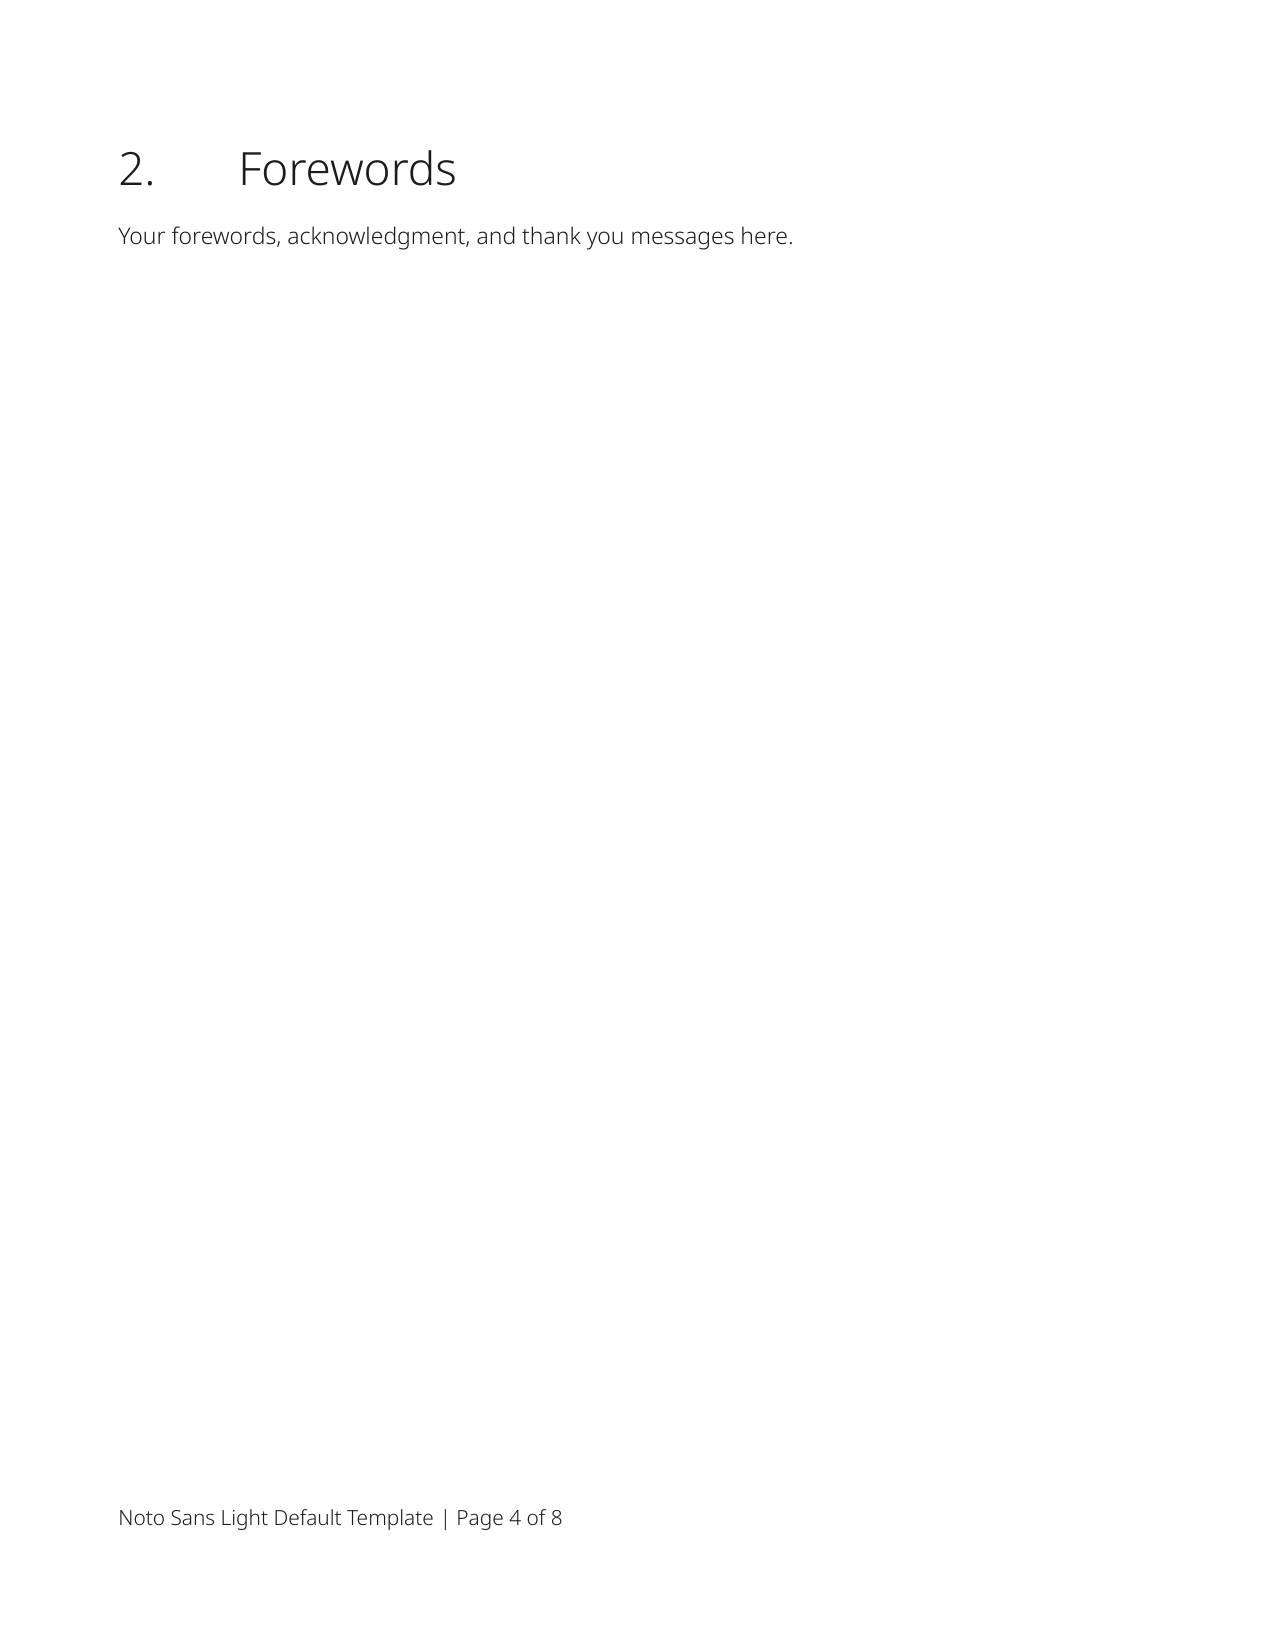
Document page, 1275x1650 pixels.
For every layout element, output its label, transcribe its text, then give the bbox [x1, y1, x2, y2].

text Your forewords, acknowledgment, and thank you messages here. [118, 220, 1157, 251]
subtitle Forewords [118, 136, 1157, 198]
